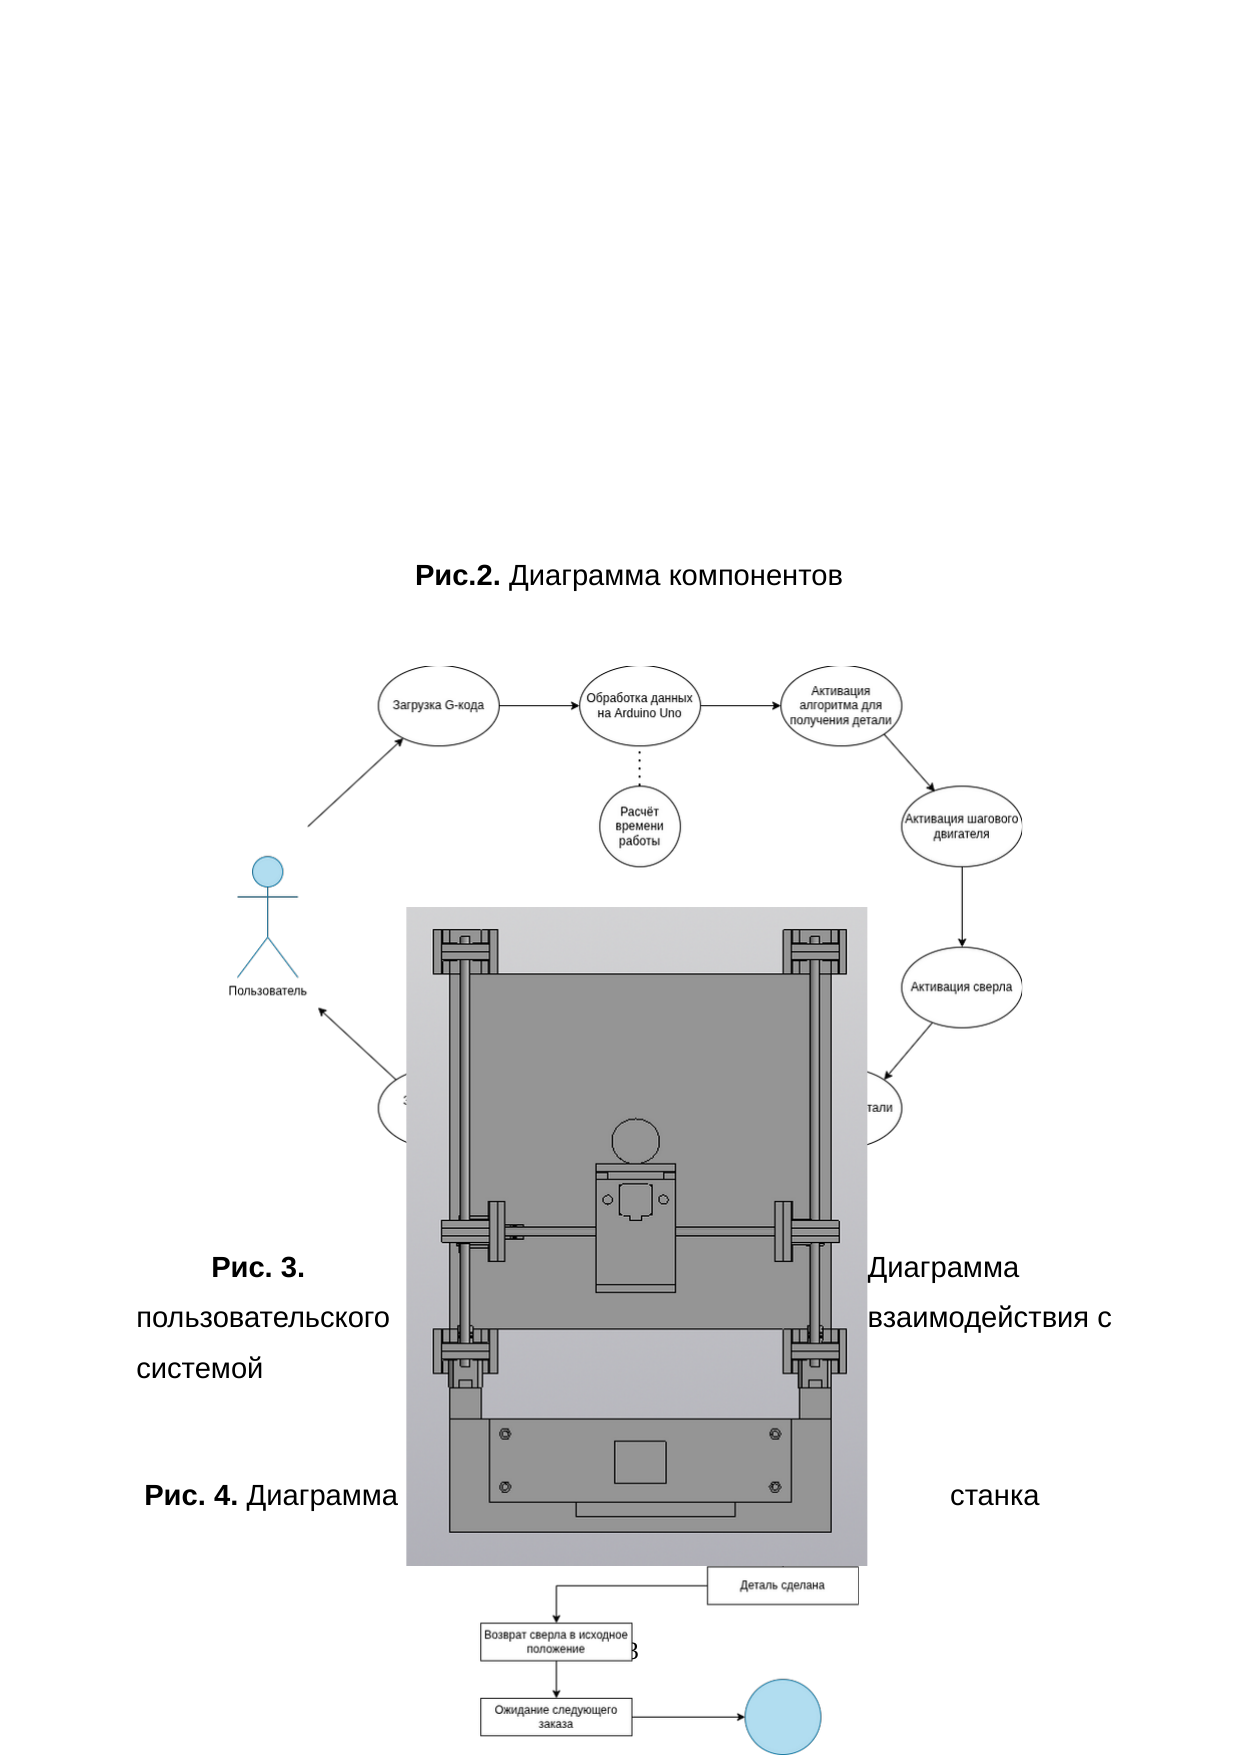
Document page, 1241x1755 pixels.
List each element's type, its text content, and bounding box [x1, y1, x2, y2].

text Рис. 3. Диаграмма пользовательского взаимодействия с системой [136, 1250, 406, 1384]
text Рис.2. Диаграмма компонентов [136, 558, 1122, 592]
text Рис. 4. Диаграмма [136, 1477, 406, 1511]
text Рис. 3. Диаграмма пользовательского взаимодействия с системой [868, 1250, 1122, 1384]
picture [228, 666, 1023, 1755]
text станка [868, 1477, 1122, 1511]
